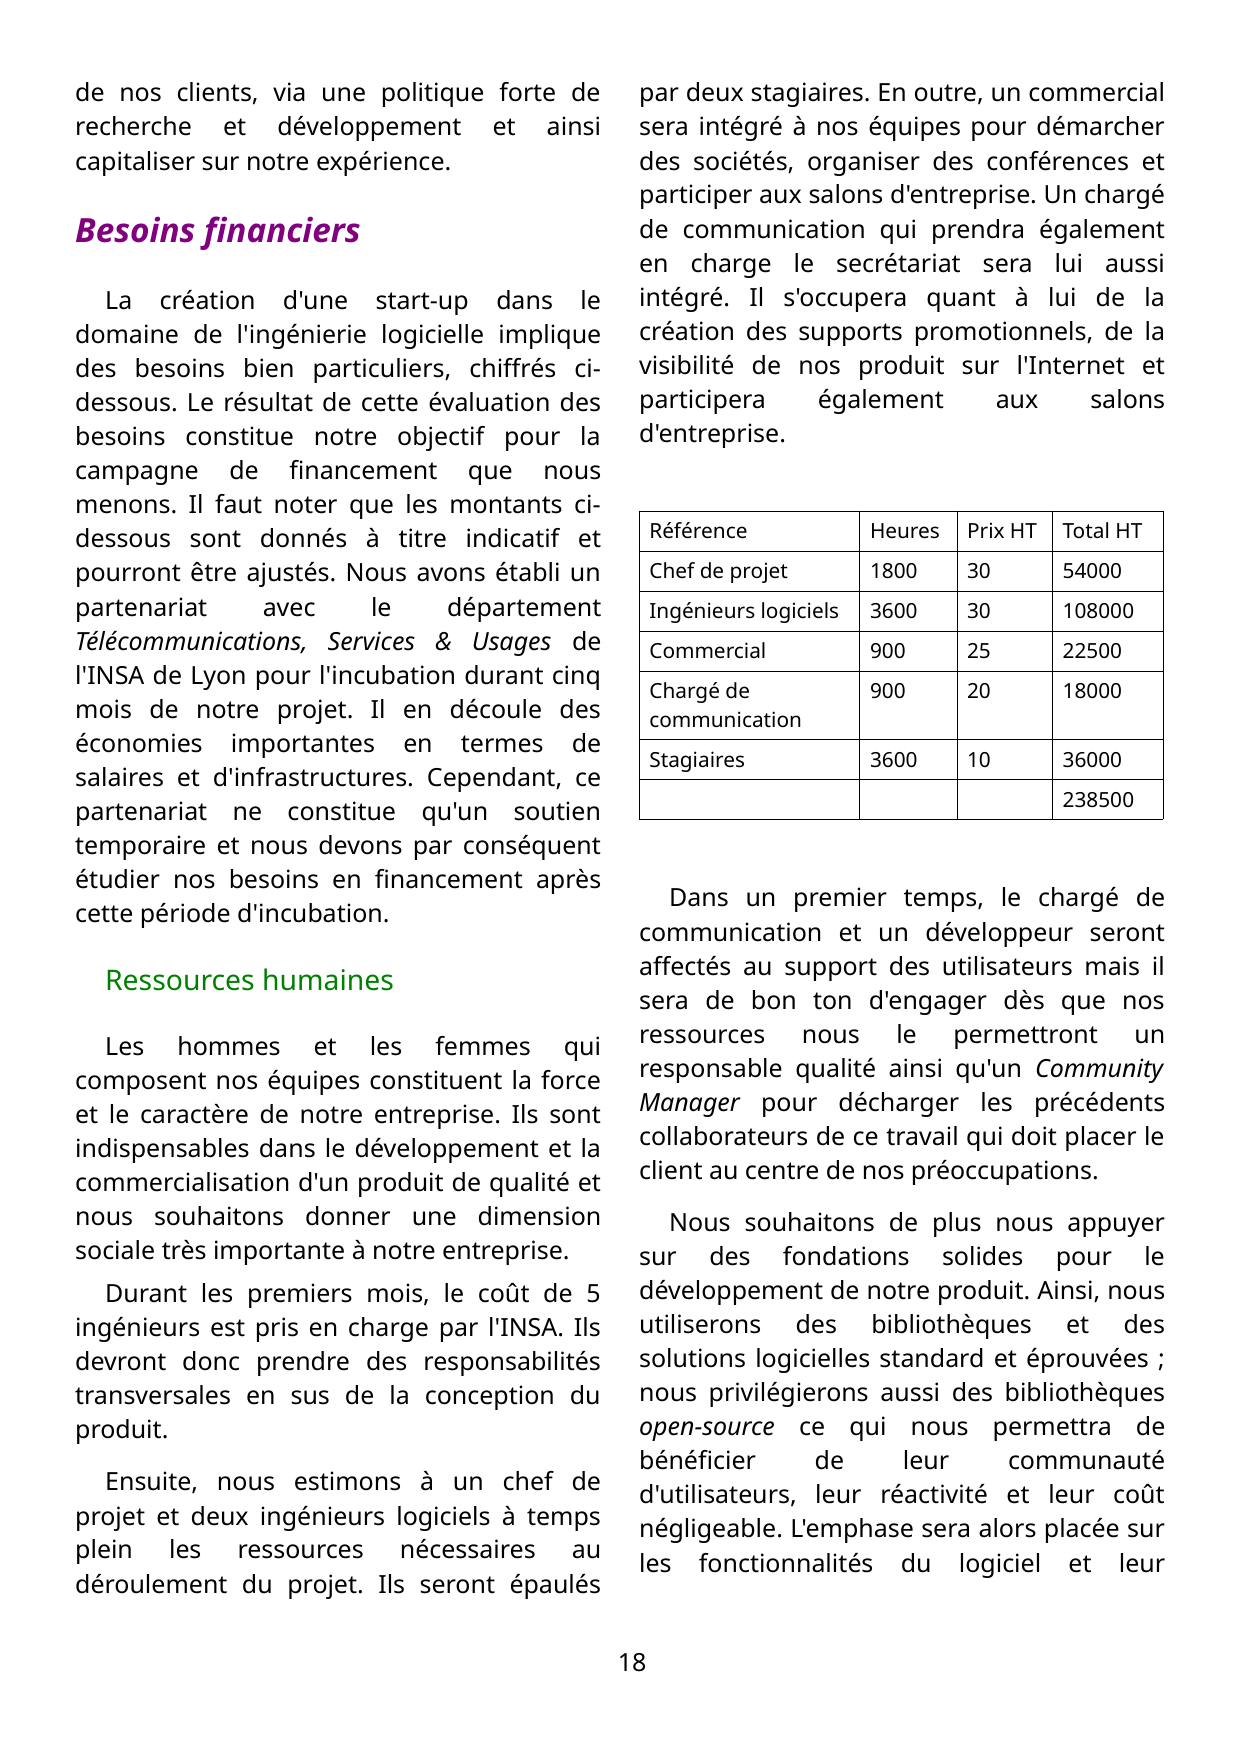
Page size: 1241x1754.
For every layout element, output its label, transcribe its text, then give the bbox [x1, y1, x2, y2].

table_cell [958, 780, 1052, 819]
table_cell 25 [958, 632, 1052, 671]
text Les hommes et les femmes qui composent nos équipes constituent la force et le caractère de notre entreprise. Ils sont indispensables dans le développement et la commercialisation d'un produit de qualité et nous souhaitons donner une dimension sociale très importante à notre entreprise. [75, 1028, 601, 1267]
table_cell 10 [958, 740, 1052, 779]
table_header Heures [860, 512, 957, 551]
table_cell 54000 [1053, 552, 1163, 591]
table_cell 36000 [1053, 740, 1163, 779]
text Nous souhaitons de plus nous appuyer sur des fondations solides pour le développement de notre produit. Ainsi, nous utiliserons des bibliothèques et des solutions logicielles standard et éprouvées ; nous privilégierons aussi des bibliothèques open-source ce qui nous permettra de bénéficier de leur communauté d'utilisateurs, leur réactivité et leur coût négligeable. L'emphase sera alors placée sur les fonctionnalités du logiciel et leur [639, 1204, 1166, 1579]
table_cell 30 [958, 552, 1052, 591]
table_cell 3600 [860, 592, 957, 631]
table_cell 20 [958, 672, 1052, 739]
table_cell [860, 780, 957, 819]
table_cell 22500 [1053, 632, 1163, 671]
text Durant les premiers mois, le coût de 5 ingénieurs est pris en charge par l'INSA. Ils devront donc prendre des responsabilités transversales en sus de la conception du produit. [75, 1276, 601, 1446]
table_cell [640, 780, 859, 819]
table_header Total HT [1053, 512, 1163, 551]
table_cell 108000 [1053, 592, 1163, 631]
subtitle Besoins financiers [75, 207, 601, 253]
table_cell Chargé de communication [640, 672, 859, 739]
table_cell Stagiaires [640, 740, 859, 779]
table_cell 3600 [860, 740, 957, 779]
subtitle Ressources humaines [75, 960, 601, 998]
table_header Référence [640, 512, 859, 551]
text de nos clients, via une politique forte de recherche et développement et ainsi capitaliser sur notre expérience. [75, 75, 601, 177]
table_cell Ingénieurs logiciels [640, 592, 859, 631]
text La création d'une start-up dans le domaine de l'ingénierie logicielle implique des besoins bien particuliers, chiffrés ci-dessous. Le résultat de cette évaluation des besoins constitue notre objectif pour la campagne de financement que nous menons. Il faut noter que les montants ci-dessous sont donnés à titre indicatif et pourront être ajustés. Nous avons établi un partenariat avec le département Télécommunications, Services & Usages de l'INSA de Lyon pour l'incubation durant cinq mois de notre projet. Il en découle des économies importantes en termes de salaires et d'infrastructures. Cependant, ce partenariat ne constitue qu'un soutien temporaire et nous devons par conséquent étudier nos besoins en financement après cette période d'incubation. [75, 283, 601, 930]
text par deux stagiaires. En outre, un commercial sera intégré à nos équipes pour démarcher des sociétés, organiser des conférences et participer aux salons d'entreprise. Un chargé de communication qui prendra également en charge le secrétariat sera lui aussi intégré. Il s'occupera quant à lui de la création des supports promotionnels, de la visibilité de nos produit sur l'Internet et participera également aux salons d'entreprise. [639, 75, 1166, 450]
table_cell 900 [860, 672, 957, 739]
text Dans un premier temps, le chargé de communication et un développeur seront affectés au support des utilisateurs mais il sera de bon ton d'engager dès que nos ressources nous le permettront un responsable qualité ainsi qu'un Community Manager pour décharger les précédents collaborateurs de ce travail qui doit placer le client au centre de nos préoccupations. [639, 880, 1166, 1187]
table_cell Commercial [640, 632, 859, 671]
table_cell 30 [958, 592, 1052, 631]
table_cell 238500 [1053, 780, 1163, 819]
table_header Prix HT [958, 512, 1052, 551]
table_cell Chef de projet [640, 552, 859, 591]
table_cell 1800 [860, 552, 957, 591]
table_cell 900 [860, 632, 957, 671]
text Ensuite, nous estimons à un chef de projet et deux ingénieurs logiciels à temps plein les ressources nécessaires au déroulement du projet. Ils seront épaulés [75, 1464, 601, 1600]
table_cell 18000 [1053, 672, 1163, 739]
